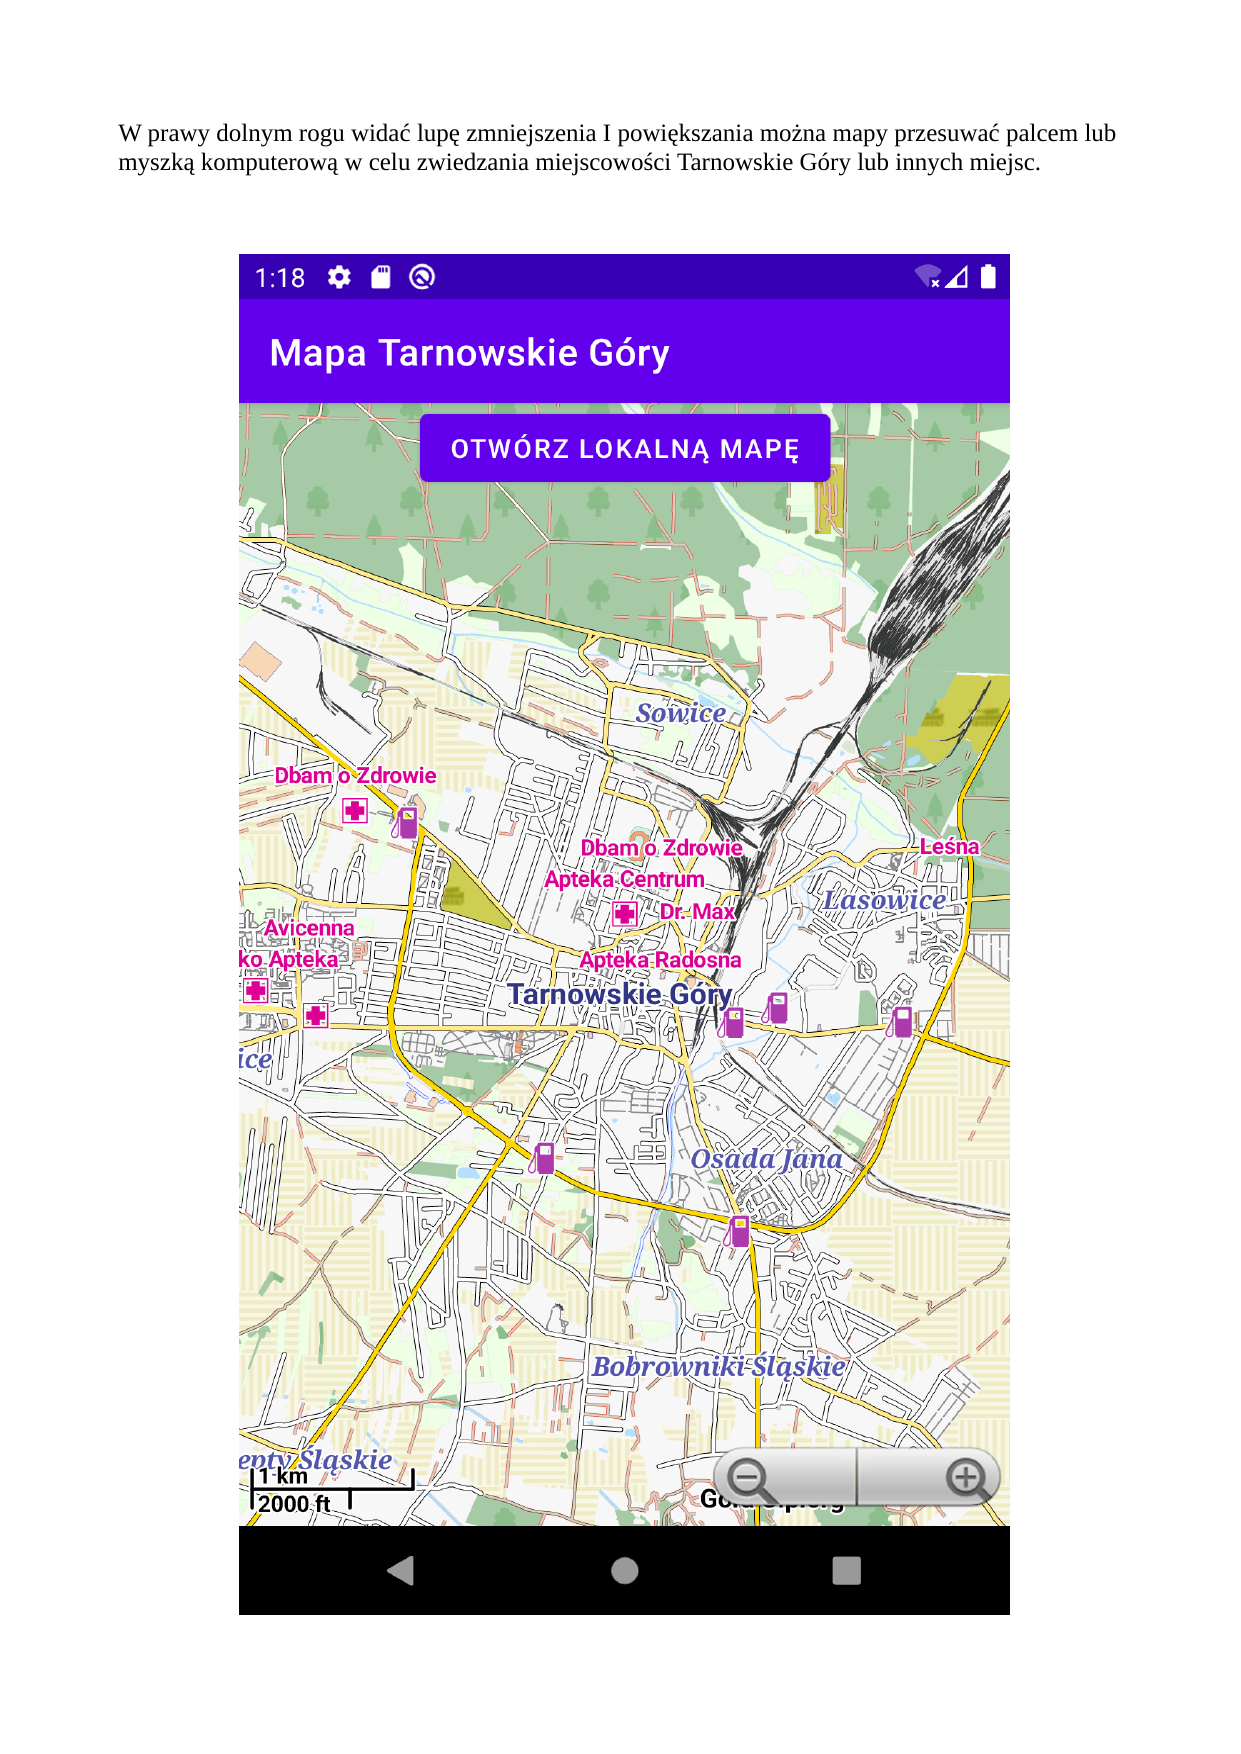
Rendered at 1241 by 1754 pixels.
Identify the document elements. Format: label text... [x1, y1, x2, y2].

picture [239, 254, 1010, 1615]
text W prawy dolnym rogu widać lupę zmniejszenia I powiększania można mapy przesuwać palcem lub myszką komputerową w celu zwiedzania miejscowości Tarnowskie Góry lub innych miejsc. [118, 118, 1122, 204]
